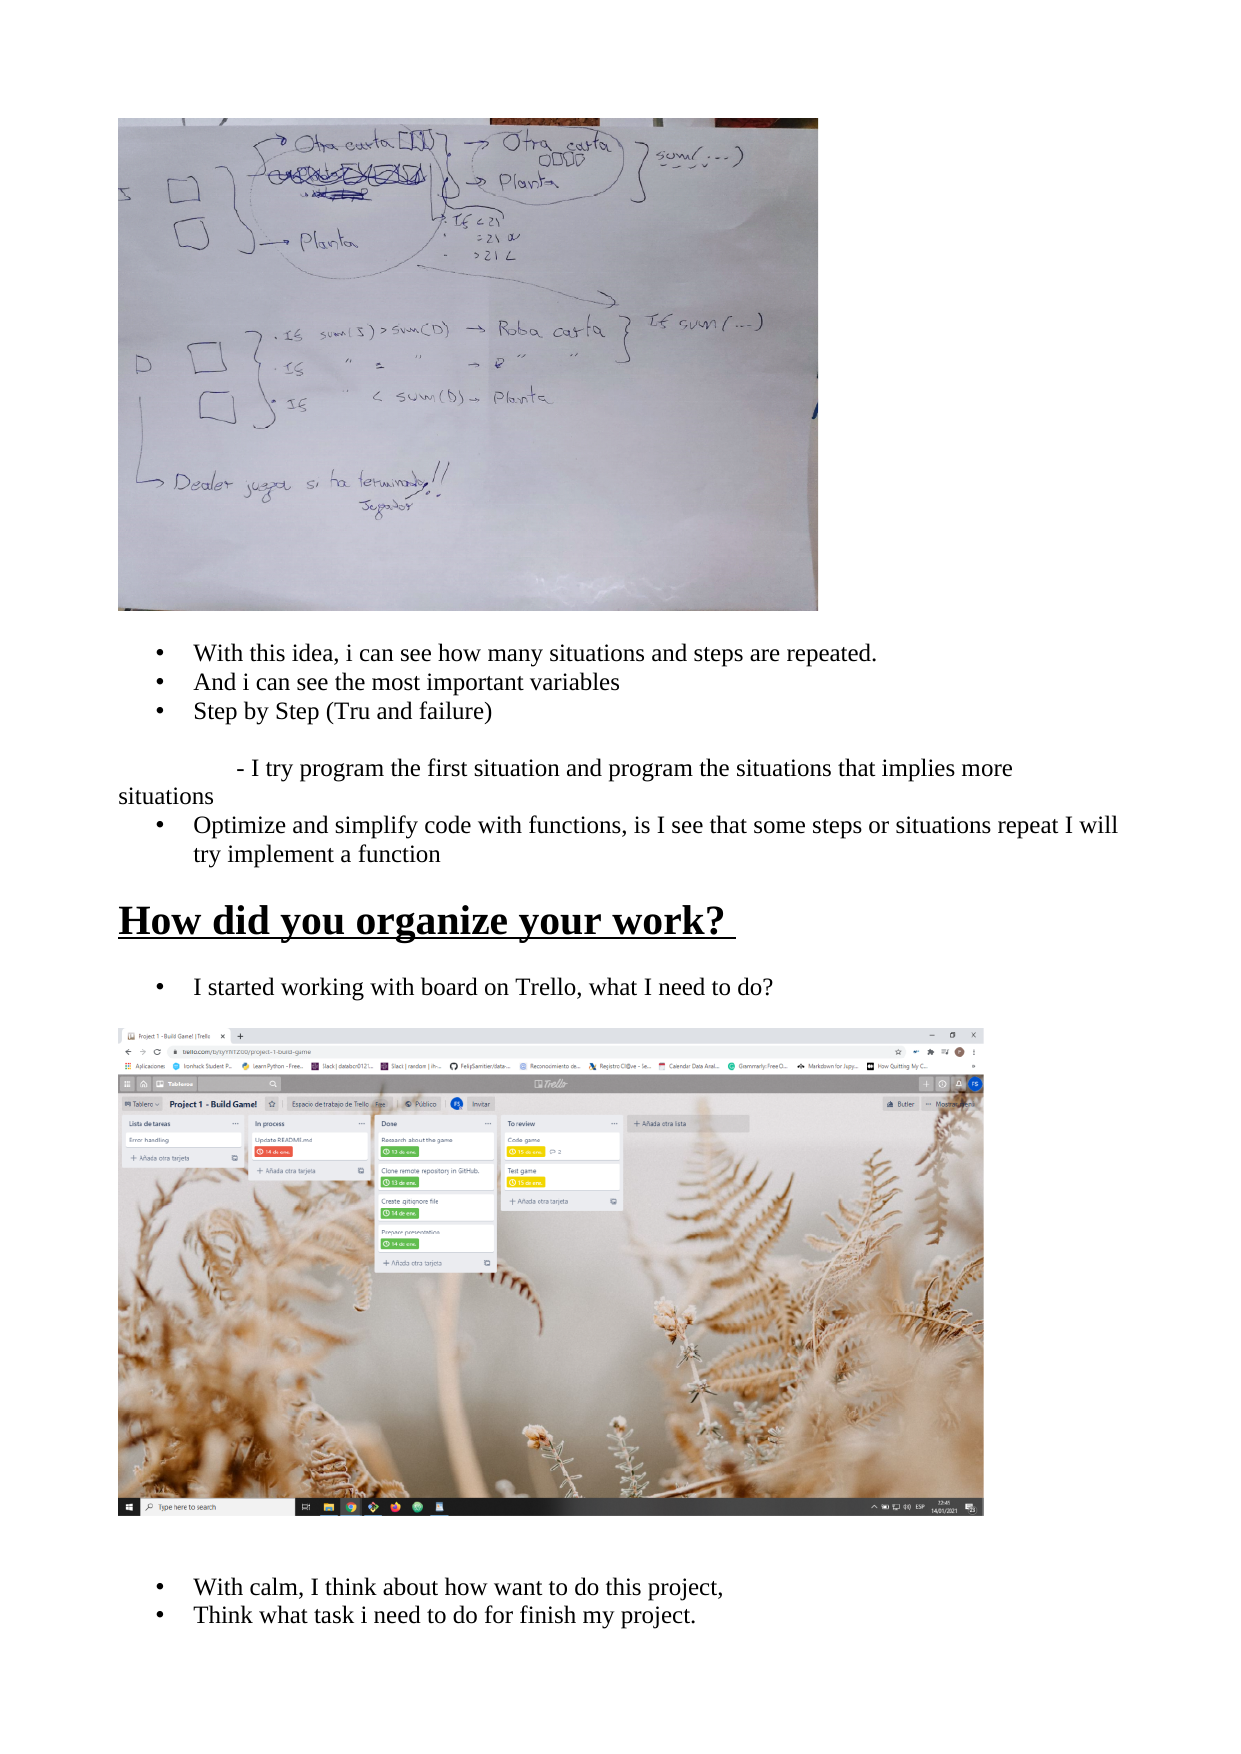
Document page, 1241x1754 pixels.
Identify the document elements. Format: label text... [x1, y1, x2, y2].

list With this idea, i can see how many situations and steps are repeated. [156, 638, 1122, 667]
list Optimize and simplify code with functions, is I see that some steps or situations repeat I will try implement a function [156, 810, 1122, 868]
list Step by Step (Tru and failure) [156, 696, 1122, 724]
list And i can see the most important variables [156, 667, 1122, 696]
list I started working with board on Trello, what I need to do? [156, 972, 1122, 1000]
text How did you organize your work? [118, 896, 1122, 943]
text - I try program the first situation and program the situations that implies more situations [118, 753, 1122, 810]
list Think what task i need to do for finish my project. [156, 1601, 1122, 1629]
list With calm, I think about how want to do this project, [156, 1572, 1122, 1601]
